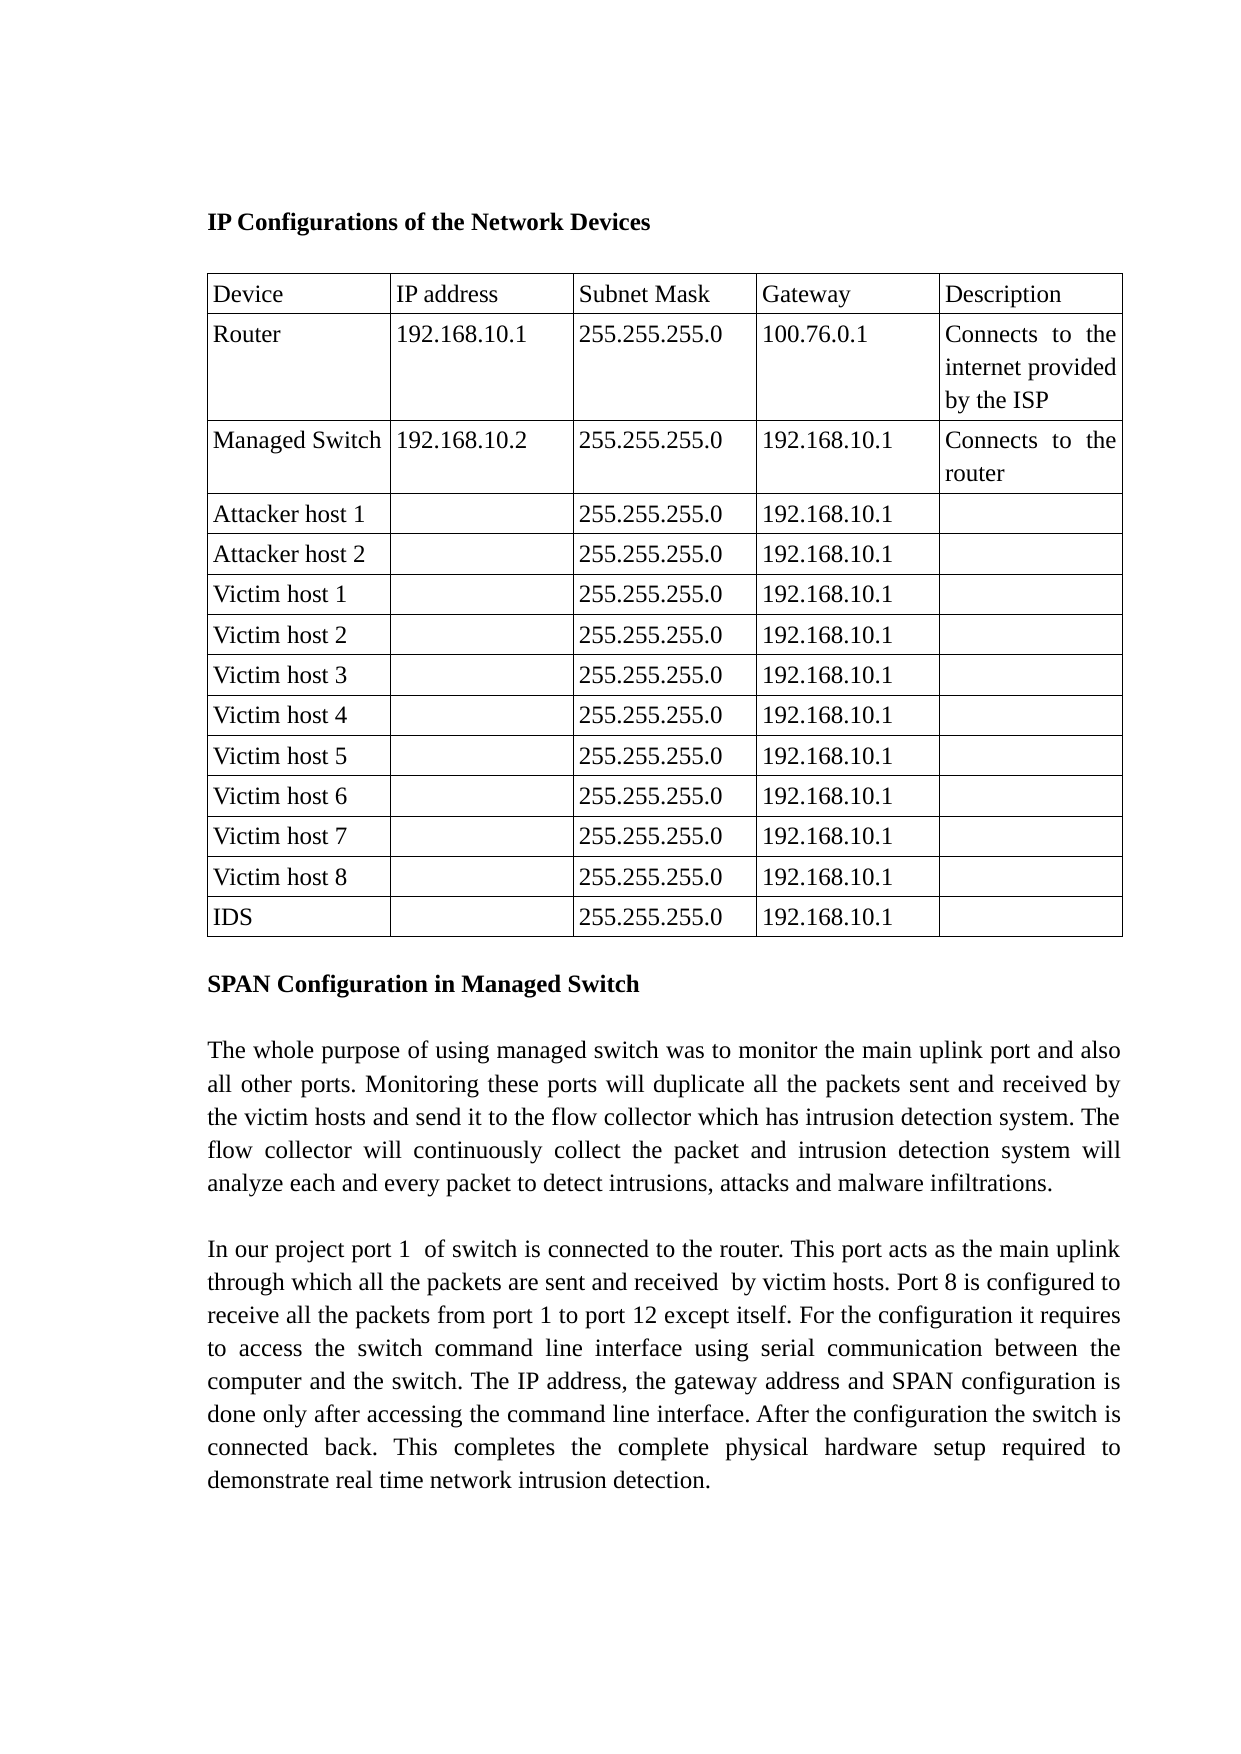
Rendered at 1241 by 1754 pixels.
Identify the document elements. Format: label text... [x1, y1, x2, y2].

table_cell 192.168.10.1 [757, 897, 939, 936]
table_cell [940, 897, 1122, 936]
table_cell 255.255.255.0 [574, 776, 756, 816]
text IP Configurations of the Network Devices [207, 207, 1122, 236]
table_cell [940, 817, 1122, 856]
text The whole purpose of using managed switch was to monitor the main uplink port and also all other ports. Monitoring these ports will duplicate all the packets sent and received by the victim hosts and send it to the flow collector which has intrusion detection system. The flow collector will continuously collect the packet and intrusion detection system will analyze each and every packet to detect intrusions, attacks and malware infiltrations. [207, 1036, 1122, 1196]
table_cell 255.255.255.0 [574, 736, 756, 775]
table_cell Victim host 3 [208, 655, 390, 694]
table_cell [391, 897, 573, 936]
table_cell Victim host 6 [208, 776, 390, 816]
table_cell [391, 534, 573, 574]
table_cell 192.168.10.1 [757, 575, 939, 614]
table_cell Connects to the router [940, 421, 1122, 493]
table_cell [940, 575, 1122, 614]
table_cell 192.168.10.1 [757, 817, 939, 856]
table_cell Connects to the internet provided by the ISP [940, 314, 1122, 420]
table_cell [391, 776, 573, 816]
table_cell 192.168.10.2 [391, 421, 573, 493]
text SPAN Configuration in Managed Switch [207, 969, 1122, 998]
table_header Subnet Mask [574, 274, 756, 313]
table_header Description [940, 274, 1122, 313]
table_cell [940, 534, 1122, 574]
table_cell 255.255.255.0 [574, 314, 756, 420]
table_cell 255.255.255.0 [574, 696, 756, 735]
table_cell Attacker host 2 [208, 534, 390, 574]
table_cell [940, 736, 1122, 775]
table_cell [391, 655, 573, 694]
table_header Device [208, 274, 390, 313]
text In our project port 1 of switch is connected to the router. This port acts as the main uplink through which all the packets are sent and received by victim hosts. Port 8 is configured to receive all the packets from port 1 to port 12 except itself. For the configuration it requires to access the switch command line interface using serial communication between the computer and the switch. The IP address, the gateway address and SPAN configuration is done only after accessing the command line interface. After the configuration the switch is connected back. This completes the complete physical hardware setup required to demonstrate real time network intrusion detection. [207, 1234, 1122, 1494]
table_cell 192.168.10.1 [757, 655, 939, 694]
table_cell 255.255.255.0 [574, 421, 756, 493]
table_cell 255.255.255.0 [574, 897, 756, 936]
table_cell 192.168.10.1 [757, 736, 939, 775]
table_cell Victim host 5 [208, 736, 390, 775]
table_cell [940, 857, 1122, 896]
table_cell Victim host 4 [208, 696, 390, 735]
table_cell [940, 494, 1122, 533]
table_cell [391, 494, 573, 533]
table_cell Victim host 8 [208, 857, 390, 896]
table_cell 192.168.10.1 [757, 857, 939, 896]
table_cell 192.168.10.1 [757, 696, 939, 735]
table_cell 192.168.10.1 [391, 314, 573, 420]
table_cell Victim host 1 [208, 575, 390, 614]
table_cell 192.168.10.1 [757, 615, 939, 654]
table_cell 255.255.255.0 [574, 817, 756, 856]
table_header Gateway [757, 274, 939, 313]
table_cell IDS [208, 897, 390, 936]
table_cell [391, 857, 573, 896]
table_cell 255.255.255.0 [574, 534, 756, 574]
table_cell Router [208, 314, 390, 420]
table_cell [391, 736, 573, 775]
table_cell 255.255.255.0 [574, 655, 756, 694]
table_cell [391, 615, 573, 654]
table_cell 192.168.10.1 [757, 494, 939, 533]
table_cell Victim host 2 [208, 615, 390, 654]
table_cell [940, 776, 1122, 816]
table_header IP address [391, 274, 573, 313]
table_cell 192.168.10.1 [757, 776, 939, 816]
table_cell Victim host 7 [208, 817, 390, 856]
table_cell 192.168.10.1 [757, 534, 939, 574]
table_cell 255.255.255.0 [574, 857, 756, 896]
table_cell 100.76.0.1 [757, 314, 939, 420]
table_cell [940, 696, 1122, 735]
table_cell Managed Switch [208, 421, 390, 493]
table_cell 255.255.255.0 [574, 494, 756, 533]
table_cell 192.168.10.1 [757, 421, 939, 493]
table_cell 255.255.255.0 [574, 615, 756, 654]
table_cell 255.255.255.0 [574, 575, 756, 614]
table_cell Attacker host 1 [208, 494, 390, 533]
table_cell [391, 575, 573, 614]
table_cell [940, 615, 1122, 654]
table_cell [391, 817, 573, 856]
table_cell [940, 655, 1122, 694]
table_cell [391, 696, 573, 735]
